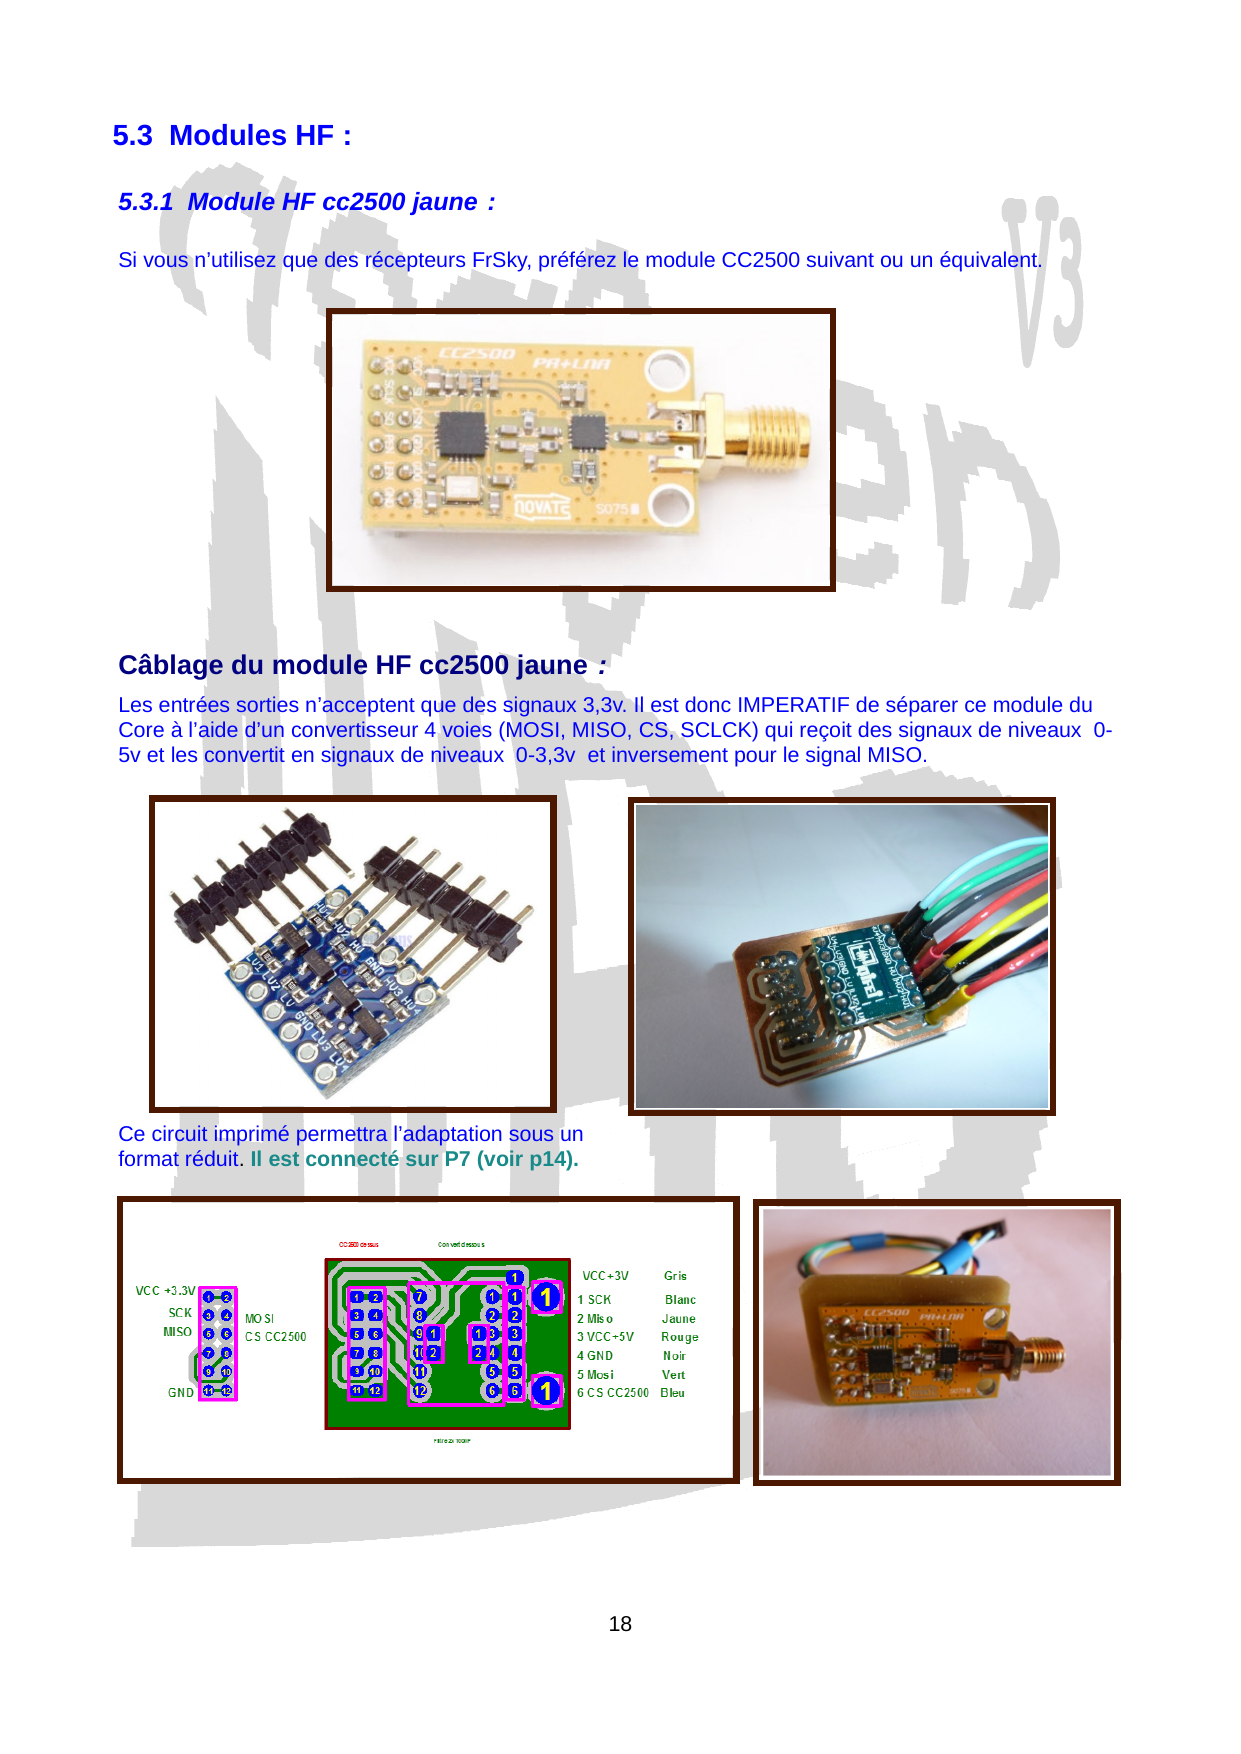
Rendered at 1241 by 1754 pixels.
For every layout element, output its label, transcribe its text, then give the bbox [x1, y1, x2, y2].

text Si vous n’utilisez que des récepteurs FrSky, préférez le module CC2500 suivant ou un équivalent. [118, 247, 1122, 272]
picture [125, 1203, 732, 1477]
subtitle 5.3 Modules HF : [112, 118, 1122, 152]
subtitle 5.3.1 Module HF cc2500 jaune : [118, 187, 1122, 216]
subtitle Câblage du module HF cc2500 jaune : [118, 649, 1122, 680]
text Ce circuit imprimé permettra l’adaptation sous un format réduit. Il est connecté sur P7 (voir p14). [118, 1121, 1122, 1171]
picture [333, 315, 829, 585]
picture [761, 1207, 1113, 1478]
picture [156, 802, 549, 1106]
picture [635, 804, 1049, 1109]
text Les entrées sorties n’acceptent que des signaux 3,3v. Il est donc IMPERATIF de séparer ce module du Core à l’aide d’un convertisseur 4 voies (MOSI, MISO, CS, SCLCK) qui reçoit des signaux de niveaux 0-5v et les convertit en signaux de niveaux 0-3,3v et inversement pour le signal MISO. [118, 692, 1122, 766]
